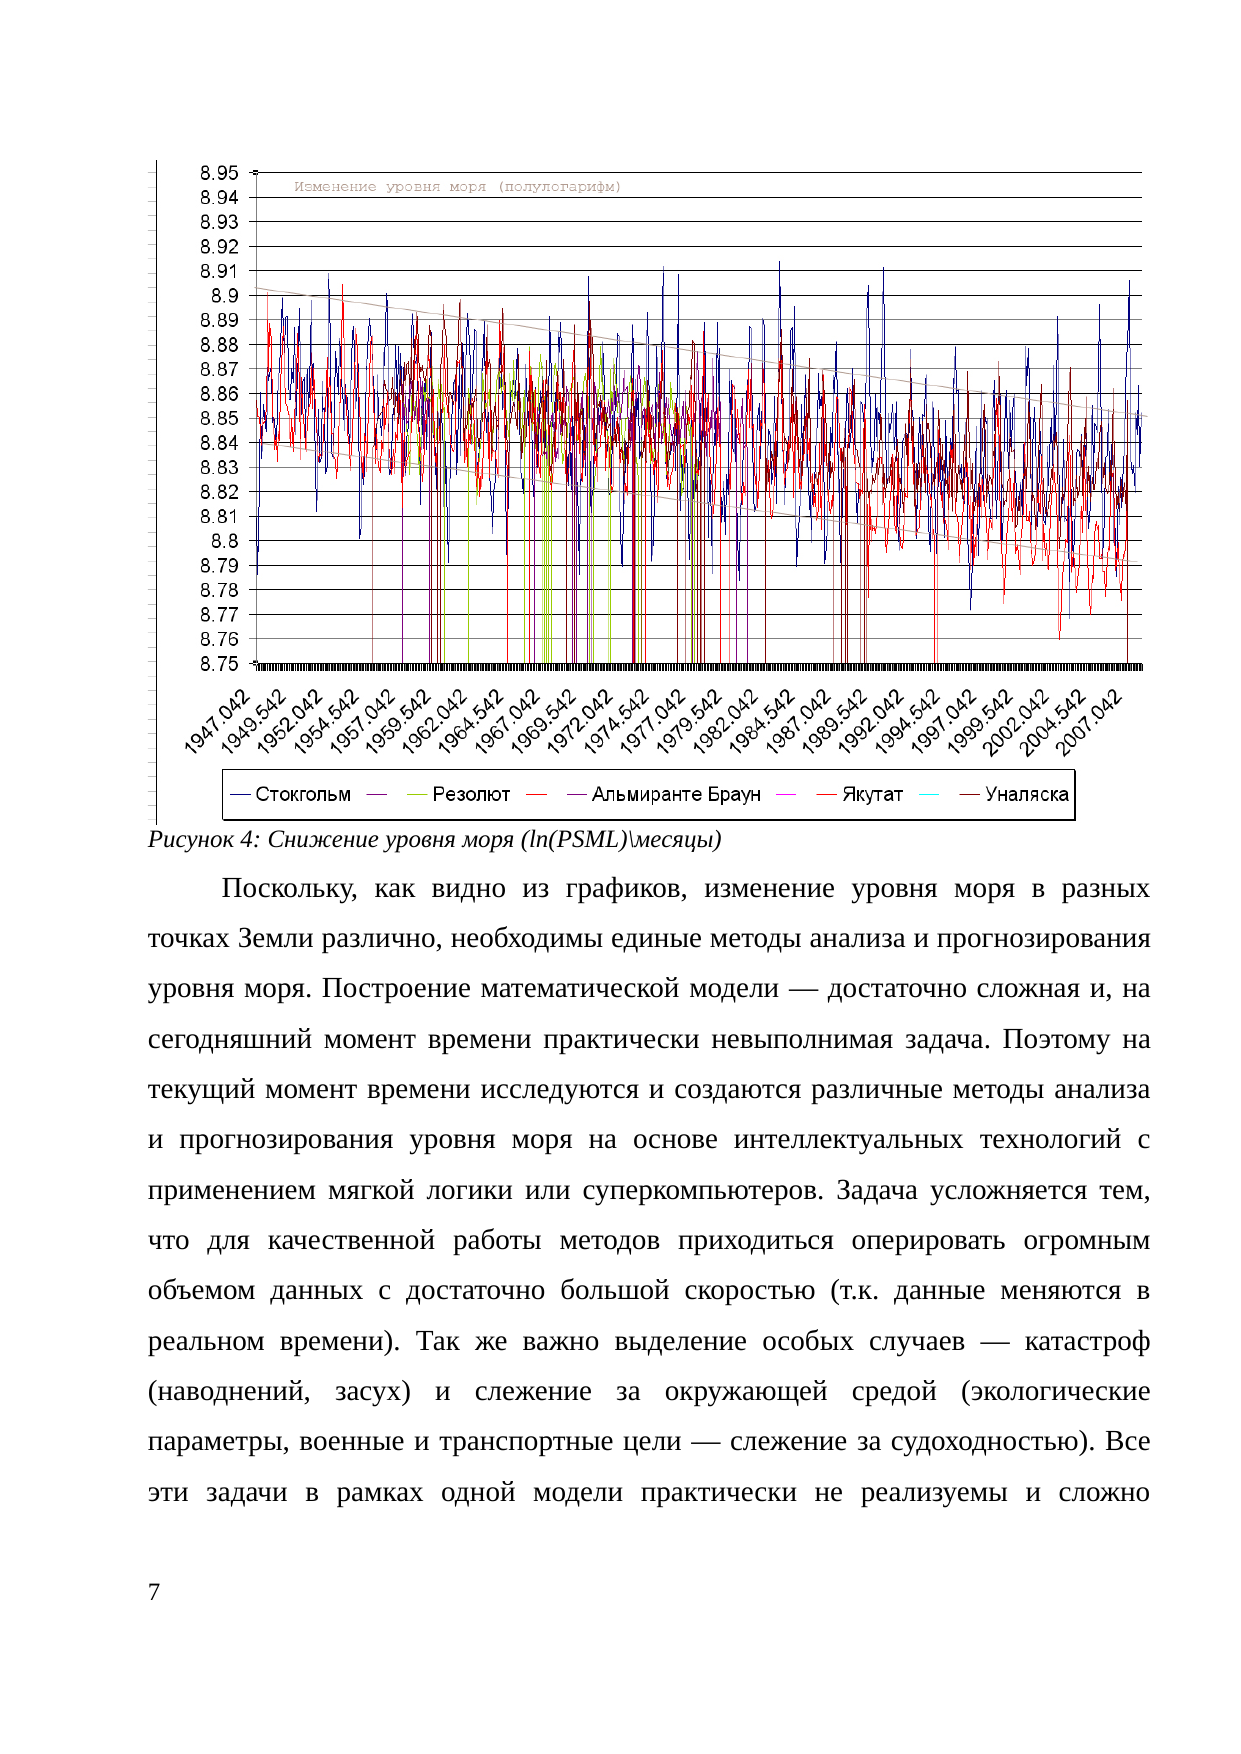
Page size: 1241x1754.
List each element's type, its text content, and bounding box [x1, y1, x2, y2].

text Рисунок 4: Cнижение уровня моря (ln(PSML)\месяцы) [148, 825, 1152, 853]
text Поскольку, как видно из графиков, изменение уровня моря в разных точках Земли различно, необходимы единые методы анализа и прогнозирования уровня моря. Построение математической модели — достаточно сложная и, на сегодняшний момент времени практически невыполнимая задача. Поэтому на текущий момент времени исследуются и создаются различные методы анализа и прогнозирования уровня моря на основе интеллектуальных технологий с применением мягкой логики или суперкомпьютеров. Задача усложняется тем, что для качественной работы методов приходиться оперировать огромным объемом данных с достаточно большой скоростью (т.к. данные меняются в реальном времени). Так же важно выделение особых случаев — катастроф (наводнений, засух) и слежение за окружающей средой (экологические параметры, военные и транспортные цели — слежение за судоходностью). Все эти задачи в рамках одной модели практически не реализуемы и сложно [148, 853, 1152, 1507]
picture [147, 160, 1152, 825]
